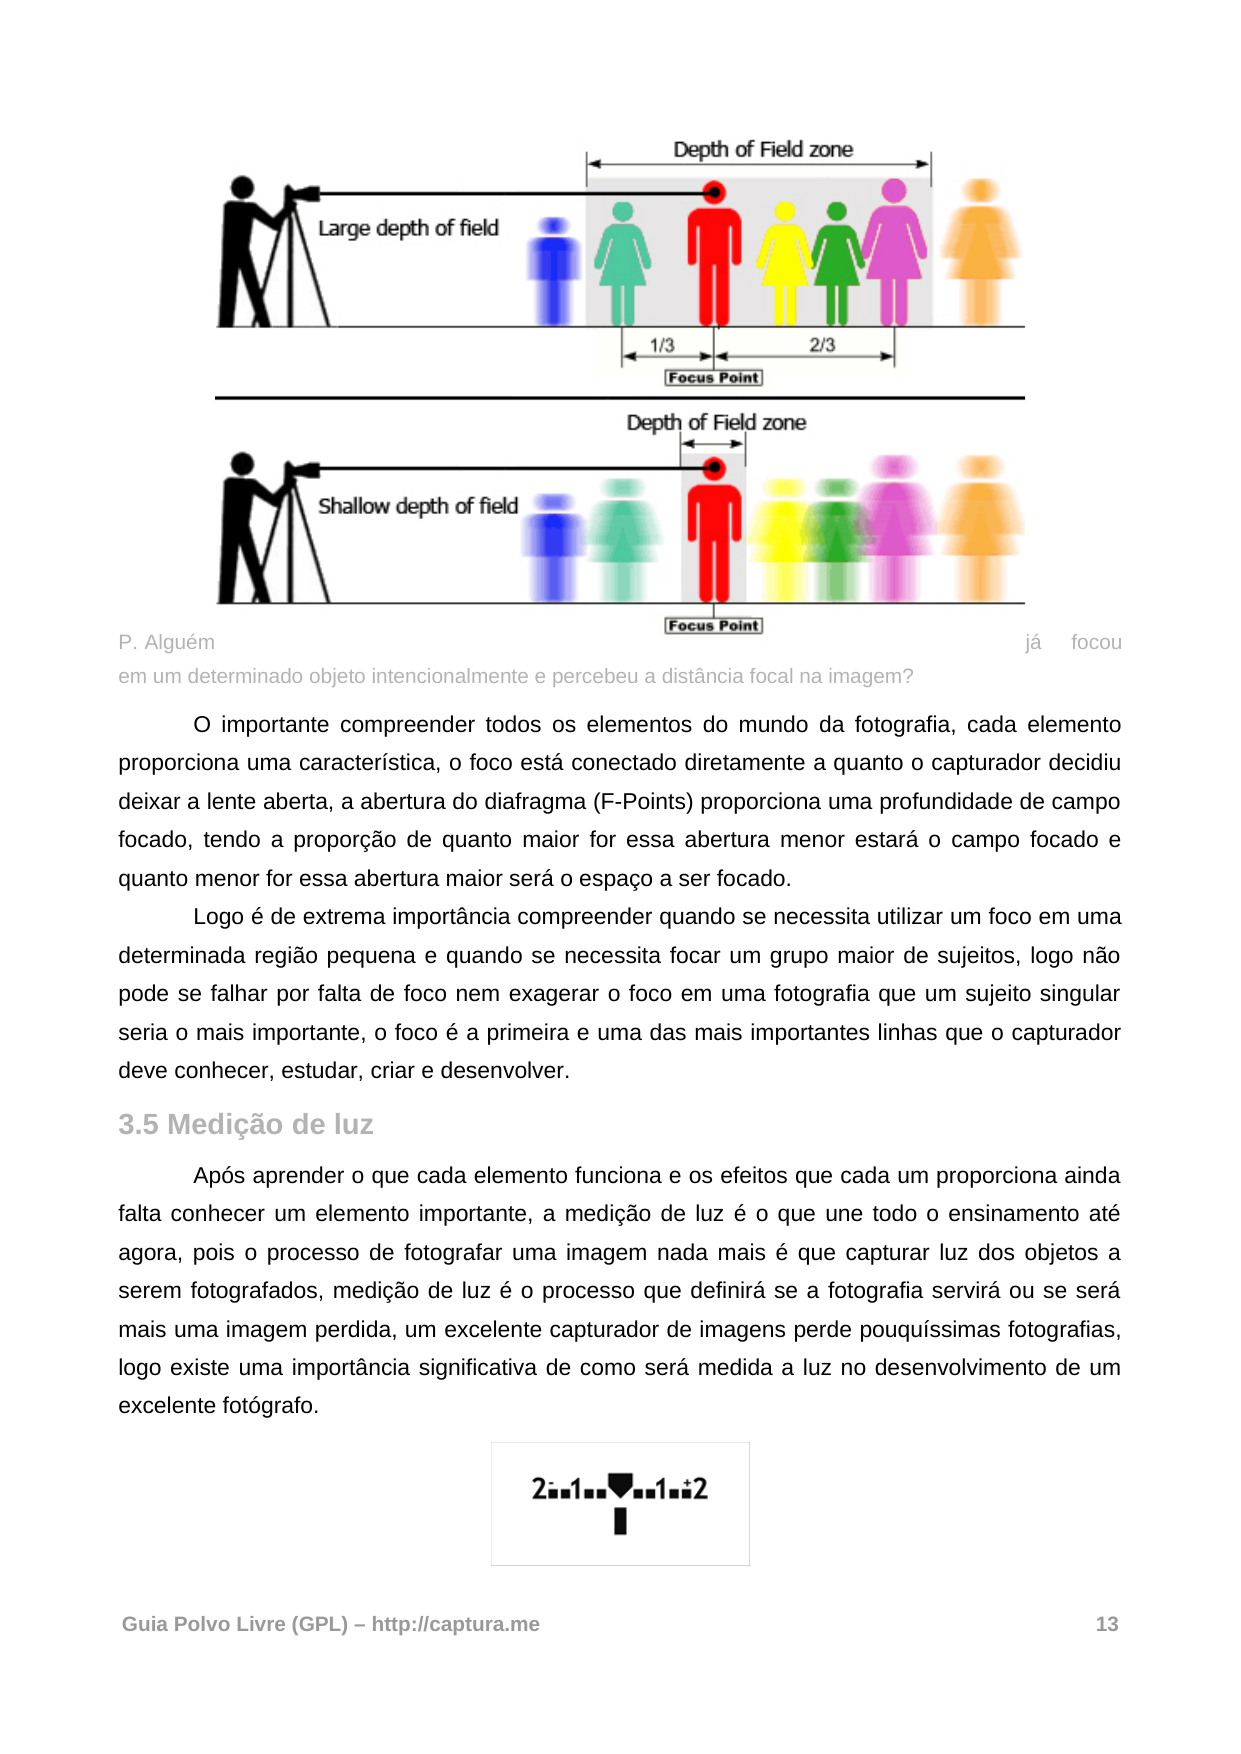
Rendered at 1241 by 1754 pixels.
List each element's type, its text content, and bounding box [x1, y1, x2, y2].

text O importante compreender todos os elementos do mundo da fotografia, cada elemento proporciona uma característica, o foco está conectado diretamente a quanto o capturador decidiu deixar a lente aberta, a abertura do diafragma (F-Points) proporciona uma profundidade de campo focado, tendo a proporção de quanto maior for essa abertura menor estará o campo focado e quanto menor for essa abertura maior será o espaço a ser focado. [118, 712, 1122, 891]
picture [215, 128, 1026, 643]
subtitle 3.5 Medição de luz [118, 1108, 1122, 1140]
text P. Alguém já focou em um determinado objeto intencionalmente e percebeu a distância focal na imagem? [118, 630, 1122, 688]
text Após aprender o que cada elemento funciona e os efeitos que cada um proporciona ainda falta conhecer um elemento importante, a medição de luz é o que une todo o ensinamento até agora, pois o processo de fotografar uma imagem nada mais é que capturar luz dos objetos a serem fotografados, medição de luz é o processo que definirá se a fotografia servirá ou se será mais uma imagem perdida, um excelente capturador de imagens perde pouquíssimas fotografias, logo existe uma importância significativa de como será medida a luz no desenvolvimento de um excelente fotógrafo. [118, 1163, 1122, 1419]
picture [491, 1442, 750, 1566]
text Logo é de extrema importância compreender quando se necessita utilizar um foco em uma determinada região pequena e quando se necessita focar um grupo maior de sujeitos, logo não pode se falhar por falta de foco nem exagerar o foco em uma fotografia que um sujeito singular seria o mais importante, o foco é a primeira e uma das mais importantes linhas que o capturador deve conhecer, estudar, criar e desenvolver. [118, 904, 1122, 1083]
